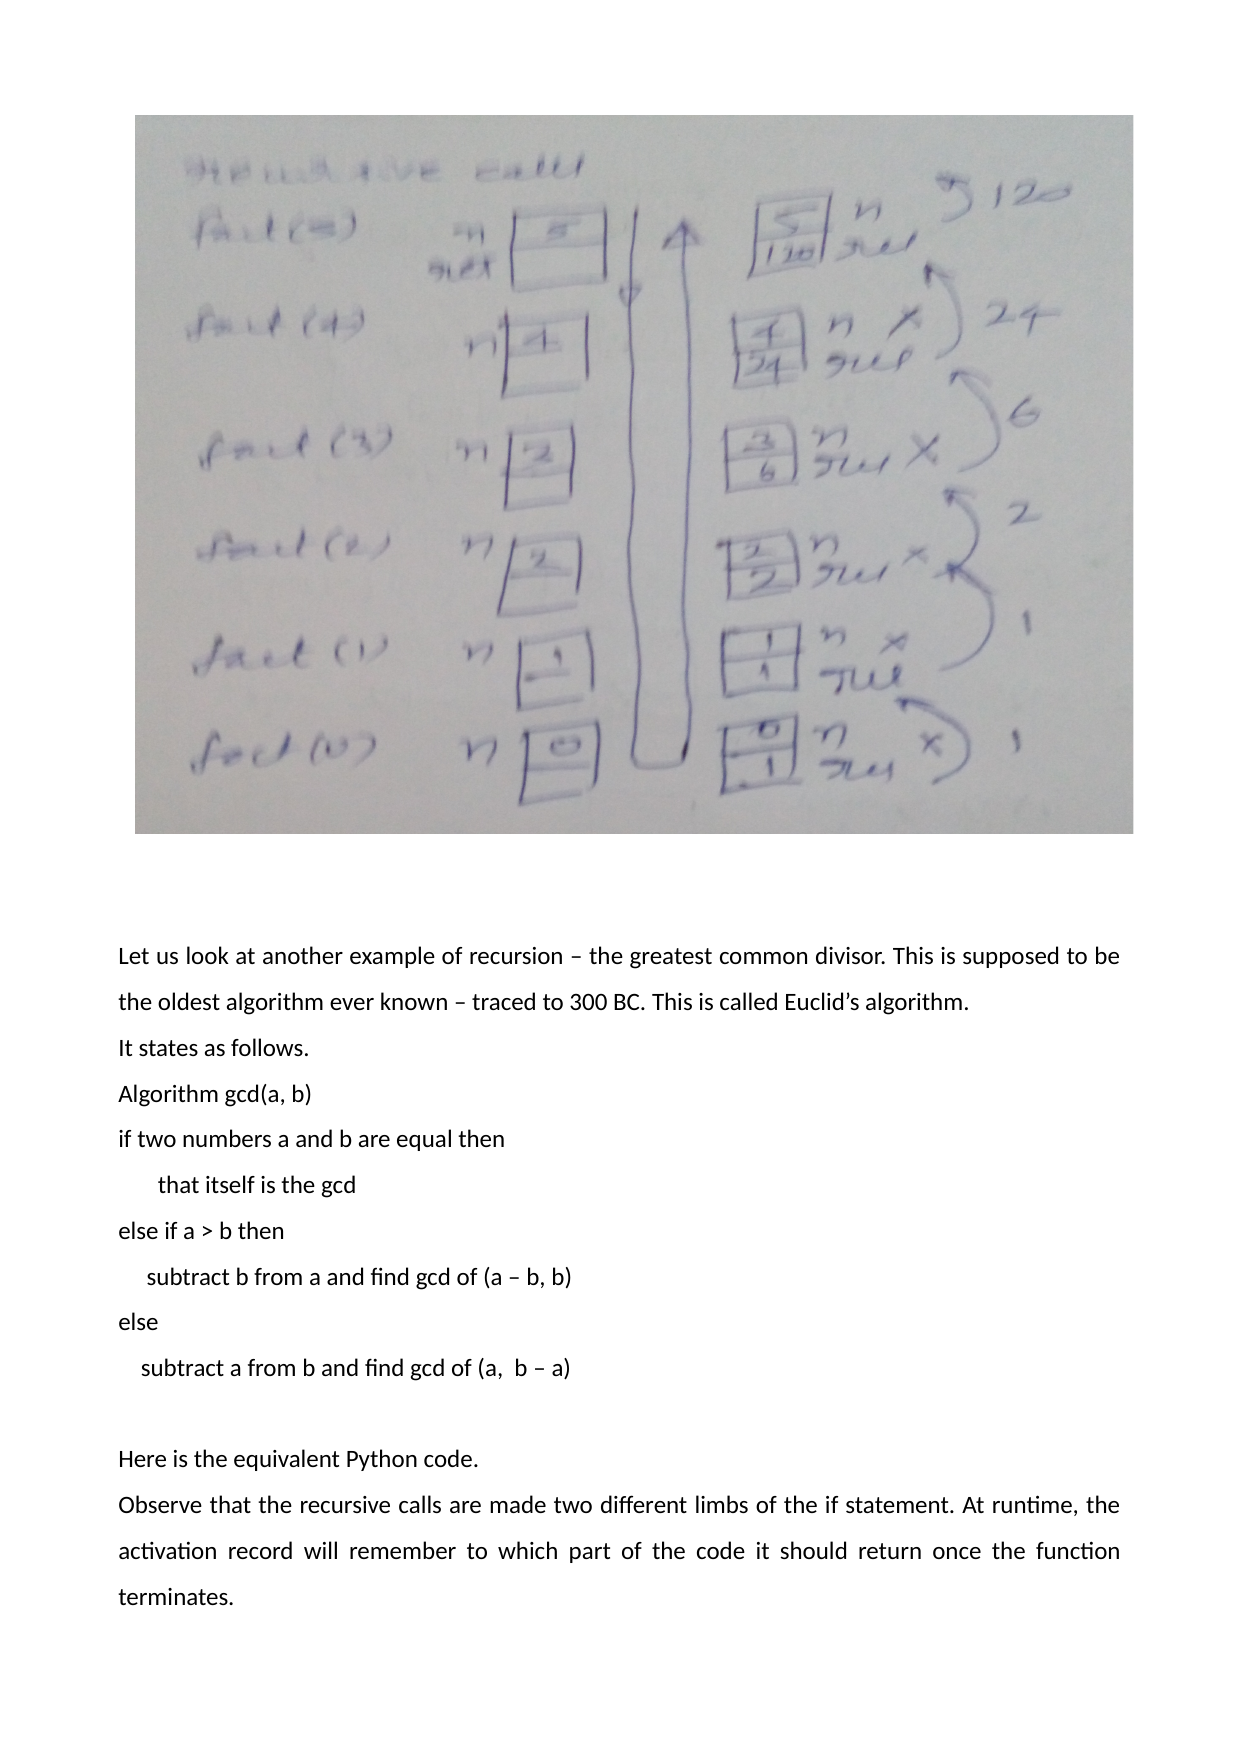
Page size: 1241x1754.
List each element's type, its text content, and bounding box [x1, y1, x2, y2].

text else if a > b then [118, 1215, 1122, 1245]
picture [135, 129, 1134, 373]
text else [118, 1306, 1122, 1337]
text It states as follows. [118, 1032, 1122, 1062]
text Here is the equivalent Python code. [118, 1443, 1122, 1474]
text subtract b from a and find gcd of (a – b, b) [118, 1261, 1122, 1291]
text if two numbers a and b are equal then [118, 1123, 1122, 1154]
text Let us look at another example of recursion – the greatest common divisor. This is supposed to be the oldest algorithm ever known – traced to 300 BC. This is called Euclid’s algorithm. [118, 941, 1122, 1017]
text Observe that the recursive calls are made two different limbs of the if statement. At runtime, the activation record will remember to which part of the code it should return once the function terminates. [118, 1489, 1122, 1611]
text Algorithm gcd(a, b) [118, 1078, 1122, 1108]
text that itself is the gcd [118, 1169, 1122, 1200]
text subtract a from b and find gcd of (a, b – a) [118, 1352, 1122, 1383]
